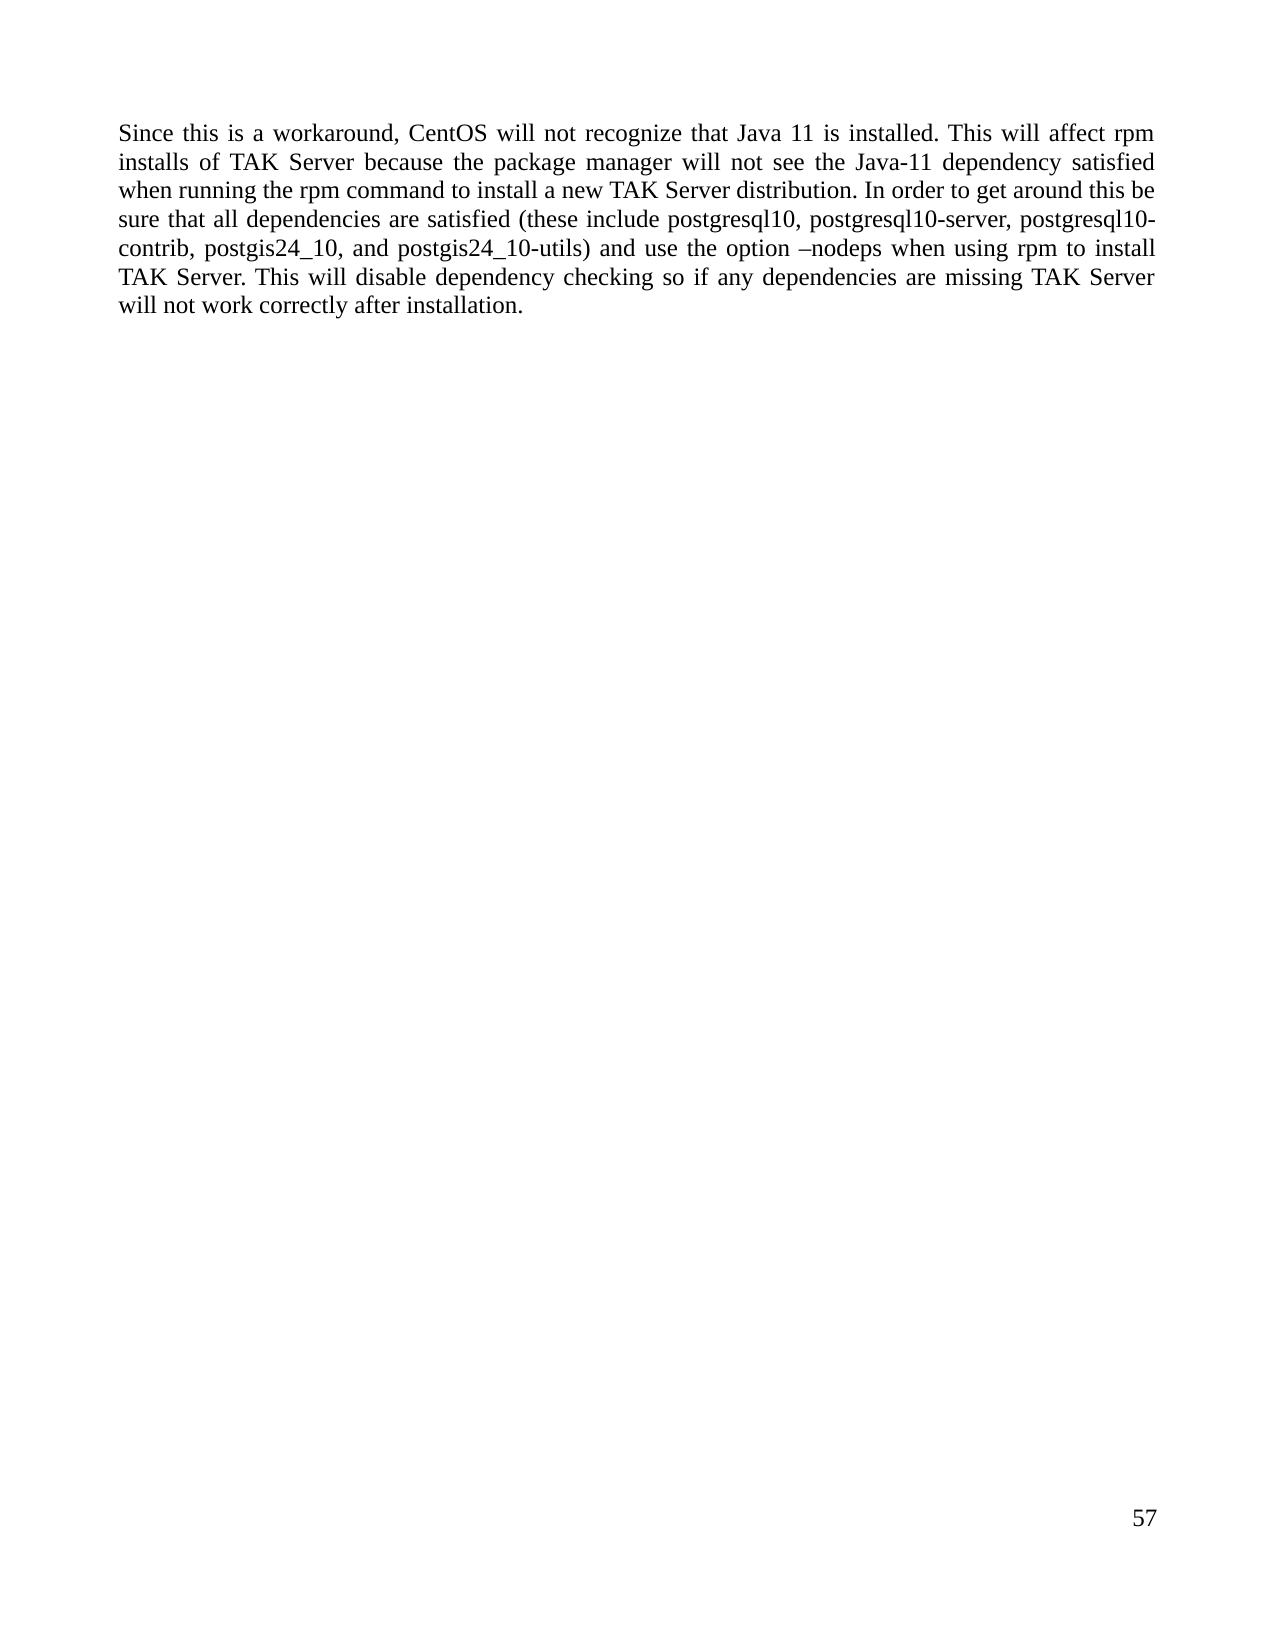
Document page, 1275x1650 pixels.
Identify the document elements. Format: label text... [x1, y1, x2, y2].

text Since this is a workaround, CentOS will not recognize that Java 11 is installed. This will affect rpm installs of TAK Server because the package manager will not see the Java-11 dependency satisfied when running the rpm command to install a new TAK Server distribution. In order to get around this be sure that all dependencies are satisfied (these include postgresql10, postgresql10-server, postgresql10-contrib, postgis24_10, and postgis24_10-utils) and use the option –nodeps when using rpm to install TAK Server. This will disable dependency checking so if any dependencies are missing TAK Server will not work correctly after installation. [118, 118, 1157, 319]
